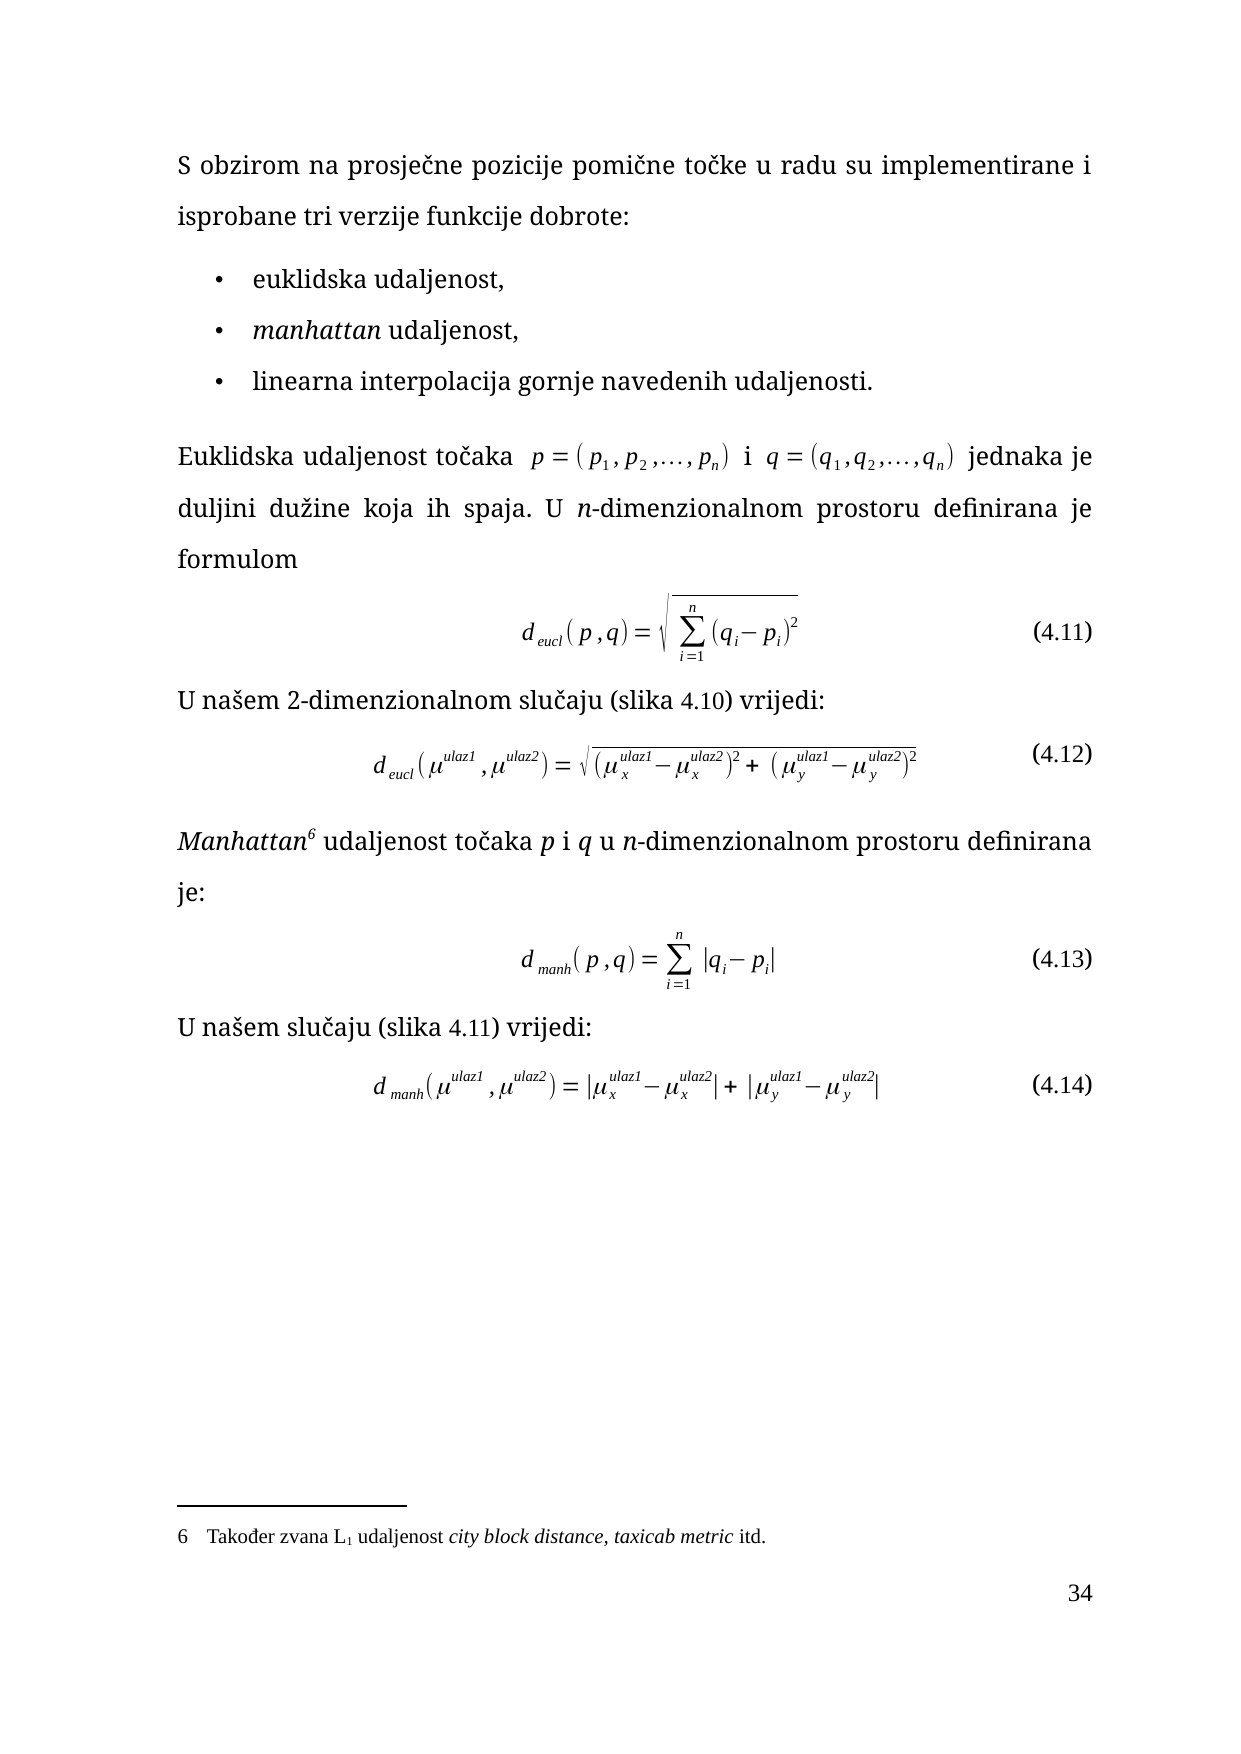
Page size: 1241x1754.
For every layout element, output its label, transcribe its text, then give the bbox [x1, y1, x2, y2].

text Također zvana L1 udaljenost city block distance, taxicab metric itd. [177, 1524, 1093, 1548]
text Manhattan udaljenost točaka p i q u n-dimenzionalnom prostoru definirana je: [177, 824, 1093, 909]
list euklidska udaljenost, [215, 261, 1093, 296]
text (4.14) [177, 1067, 1093, 1103]
text S obzirom na prosječne pozicije pomične točke u radu su implementirane i isprobane tri verzije funkcije dobrote: [177, 148, 1093, 233]
text Euklidska udaljenost točaka i jednaka je duljini dužine koja ih spaja. U n-dimenzionalnom prostoru definirana je formulom [177, 438, 1093, 576]
text (4.12) [177, 734, 1093, 807]
text (4.11) [177, 593, 1093, 666]
list manhattan udaljenost, [215, 312, 1093, 347]
text (4.13) [177, 926, 1093, 993]
text U našem slučaju (slika 4.11) vrijedi: [177, 1010, 1093, 1044]
list linearna interpolacija gornje navedenih udaljenosti. [215, 363, 1093, 398]
text U našem 2-dimenzionalnom slučaju (slika 4.10) vrijedi: [177, 683, 1093, 717]
